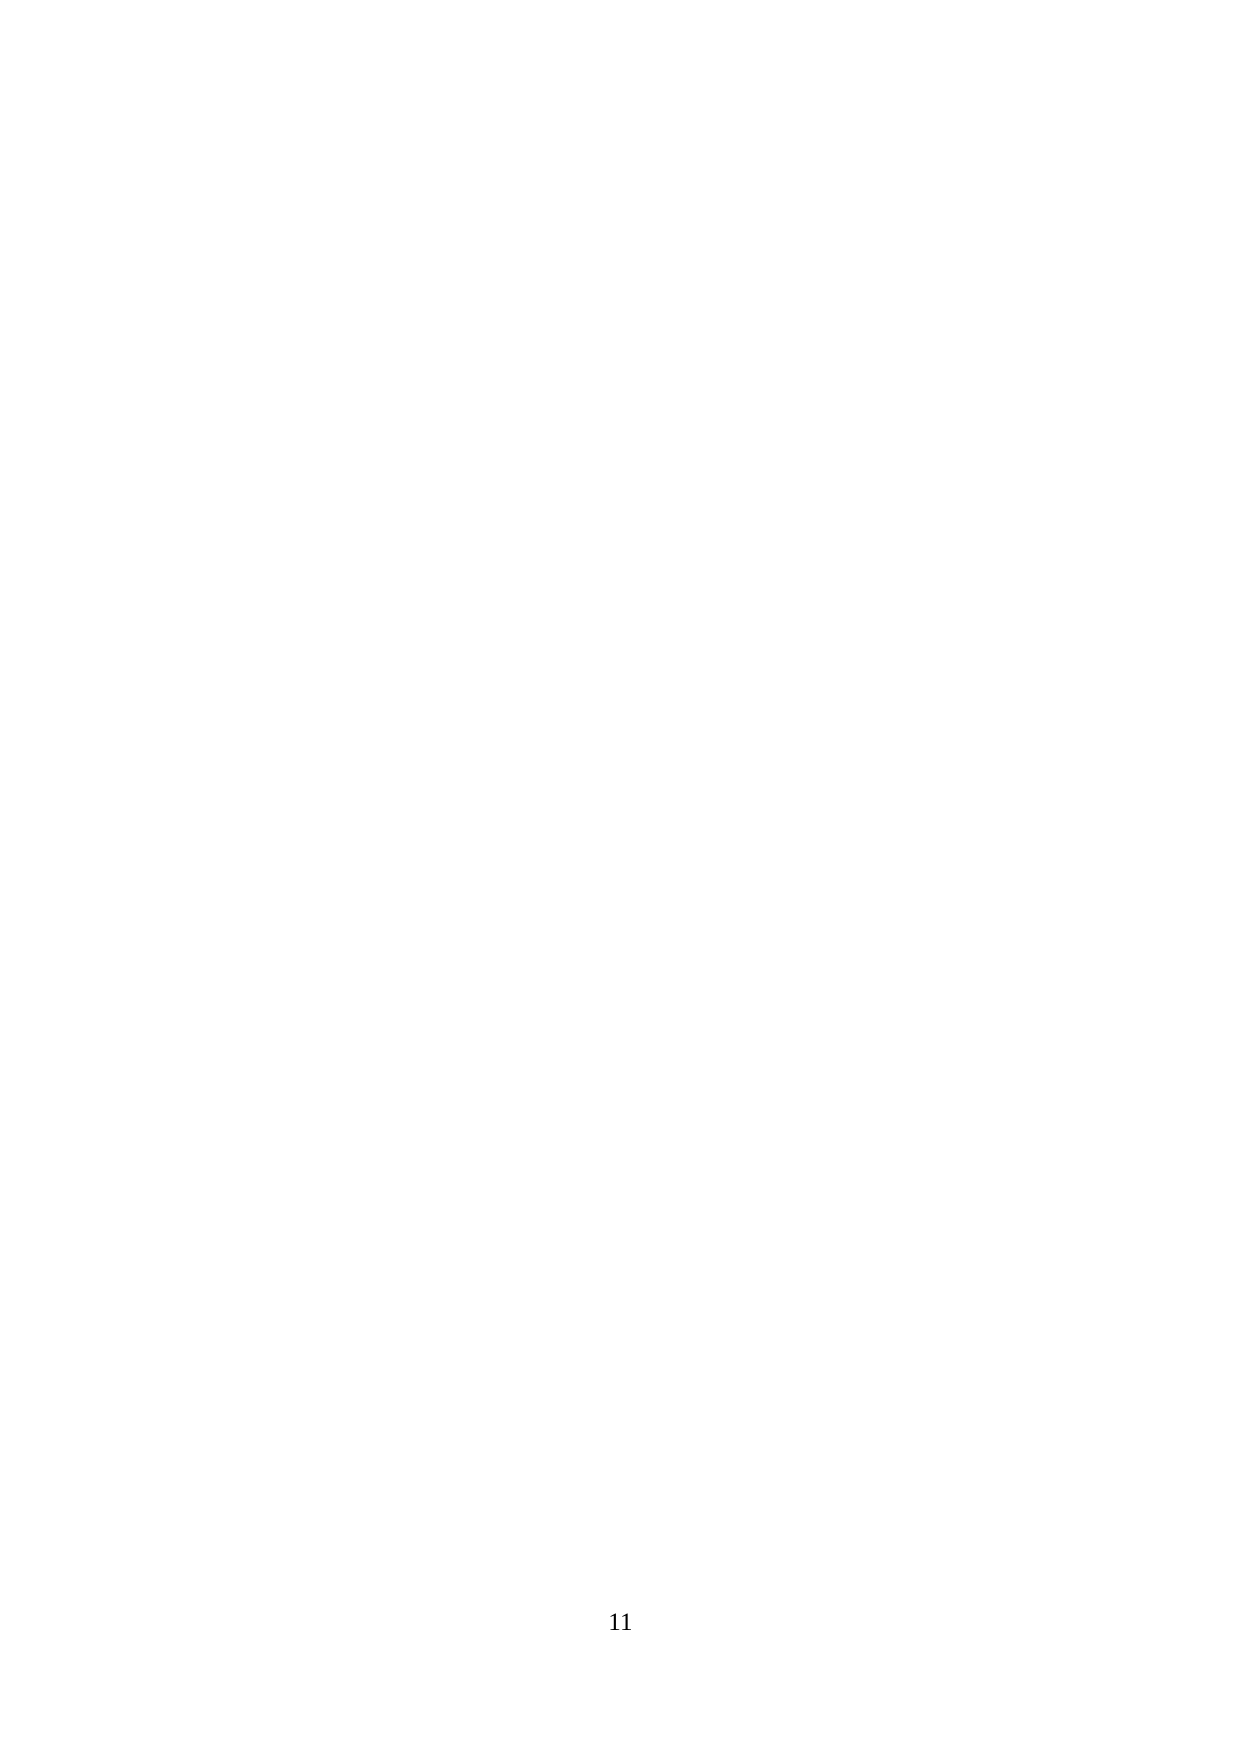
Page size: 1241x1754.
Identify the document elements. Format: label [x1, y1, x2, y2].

table_cell [118, 147, 1122, 176]
table_header [620, 118, 1122, 147]
table_header [118, 118, 620, 147]
